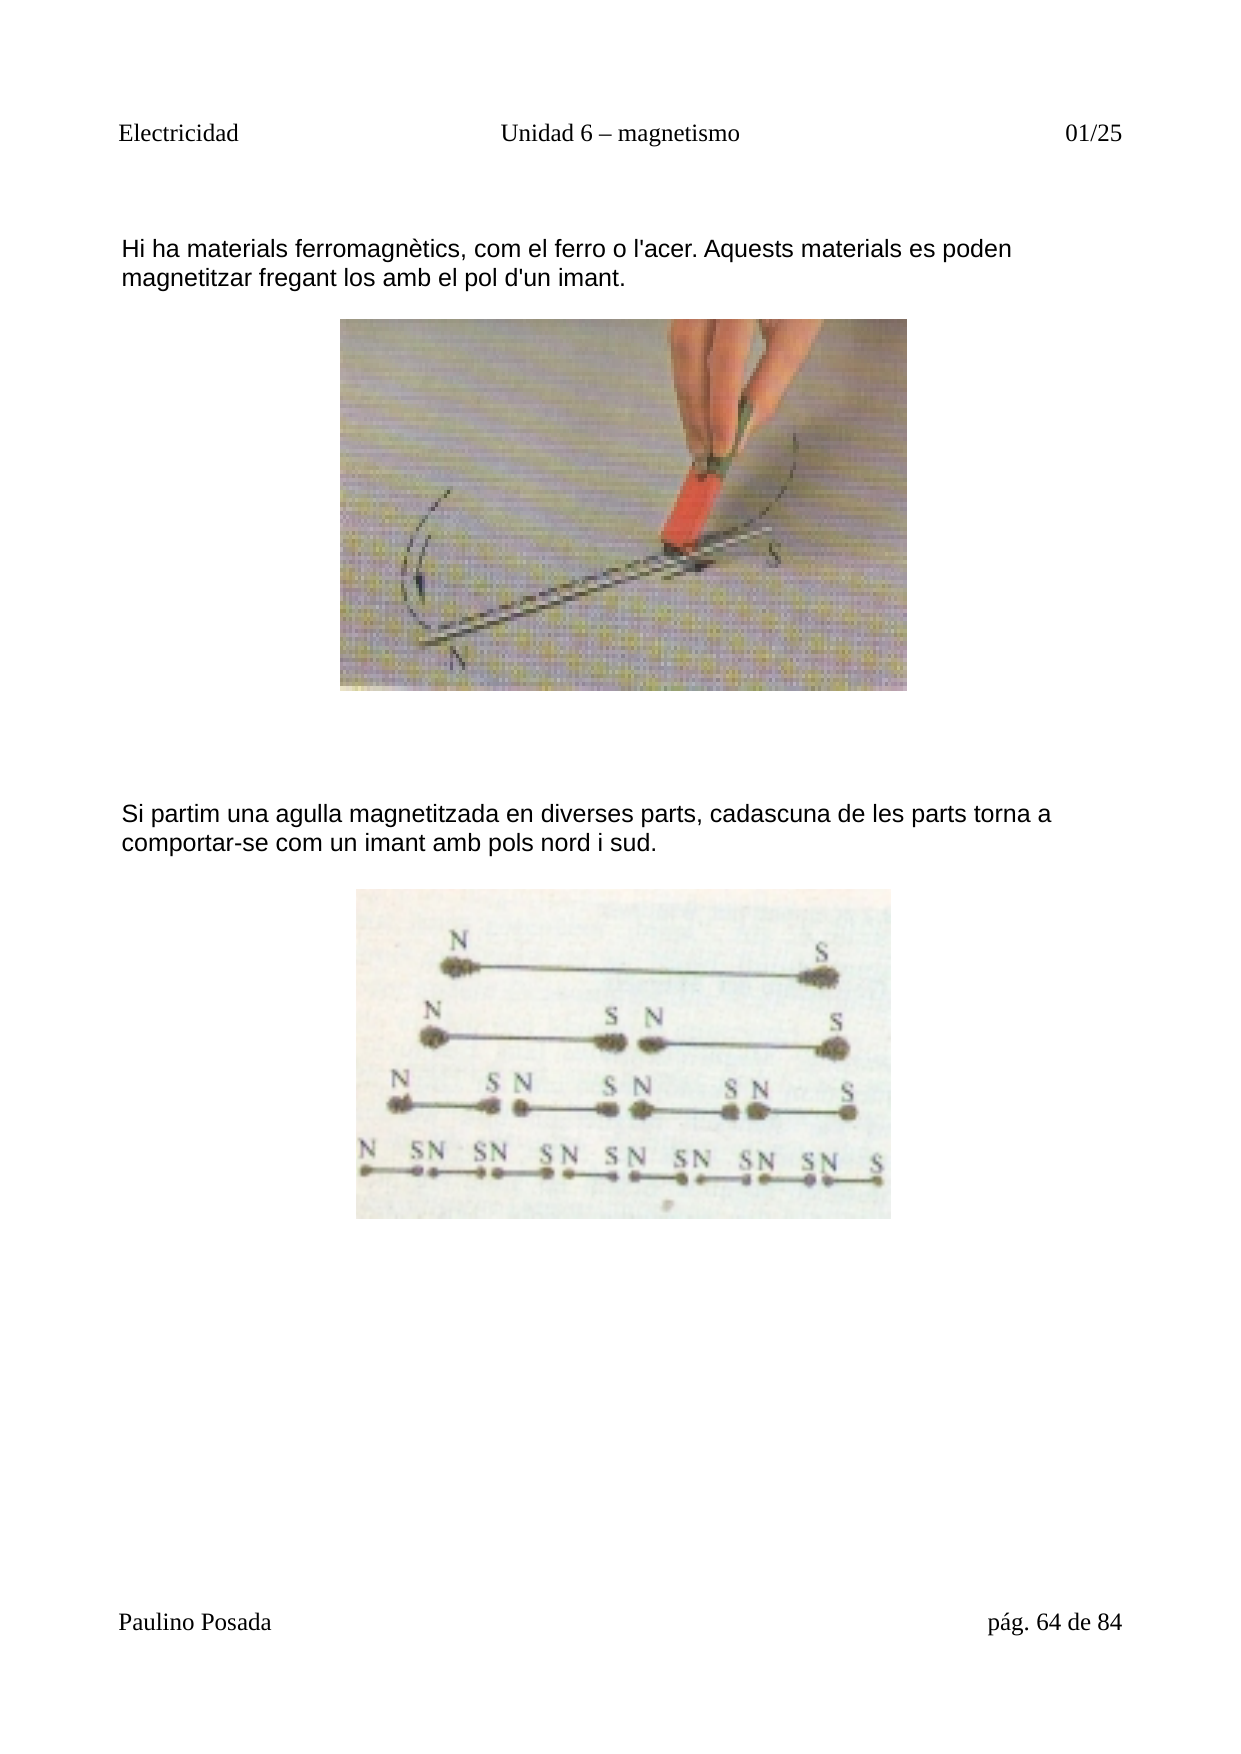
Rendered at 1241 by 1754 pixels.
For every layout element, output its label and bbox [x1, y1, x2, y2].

picture [340, 319, 907, 691]
picture [356, 889, 891, 1219]
